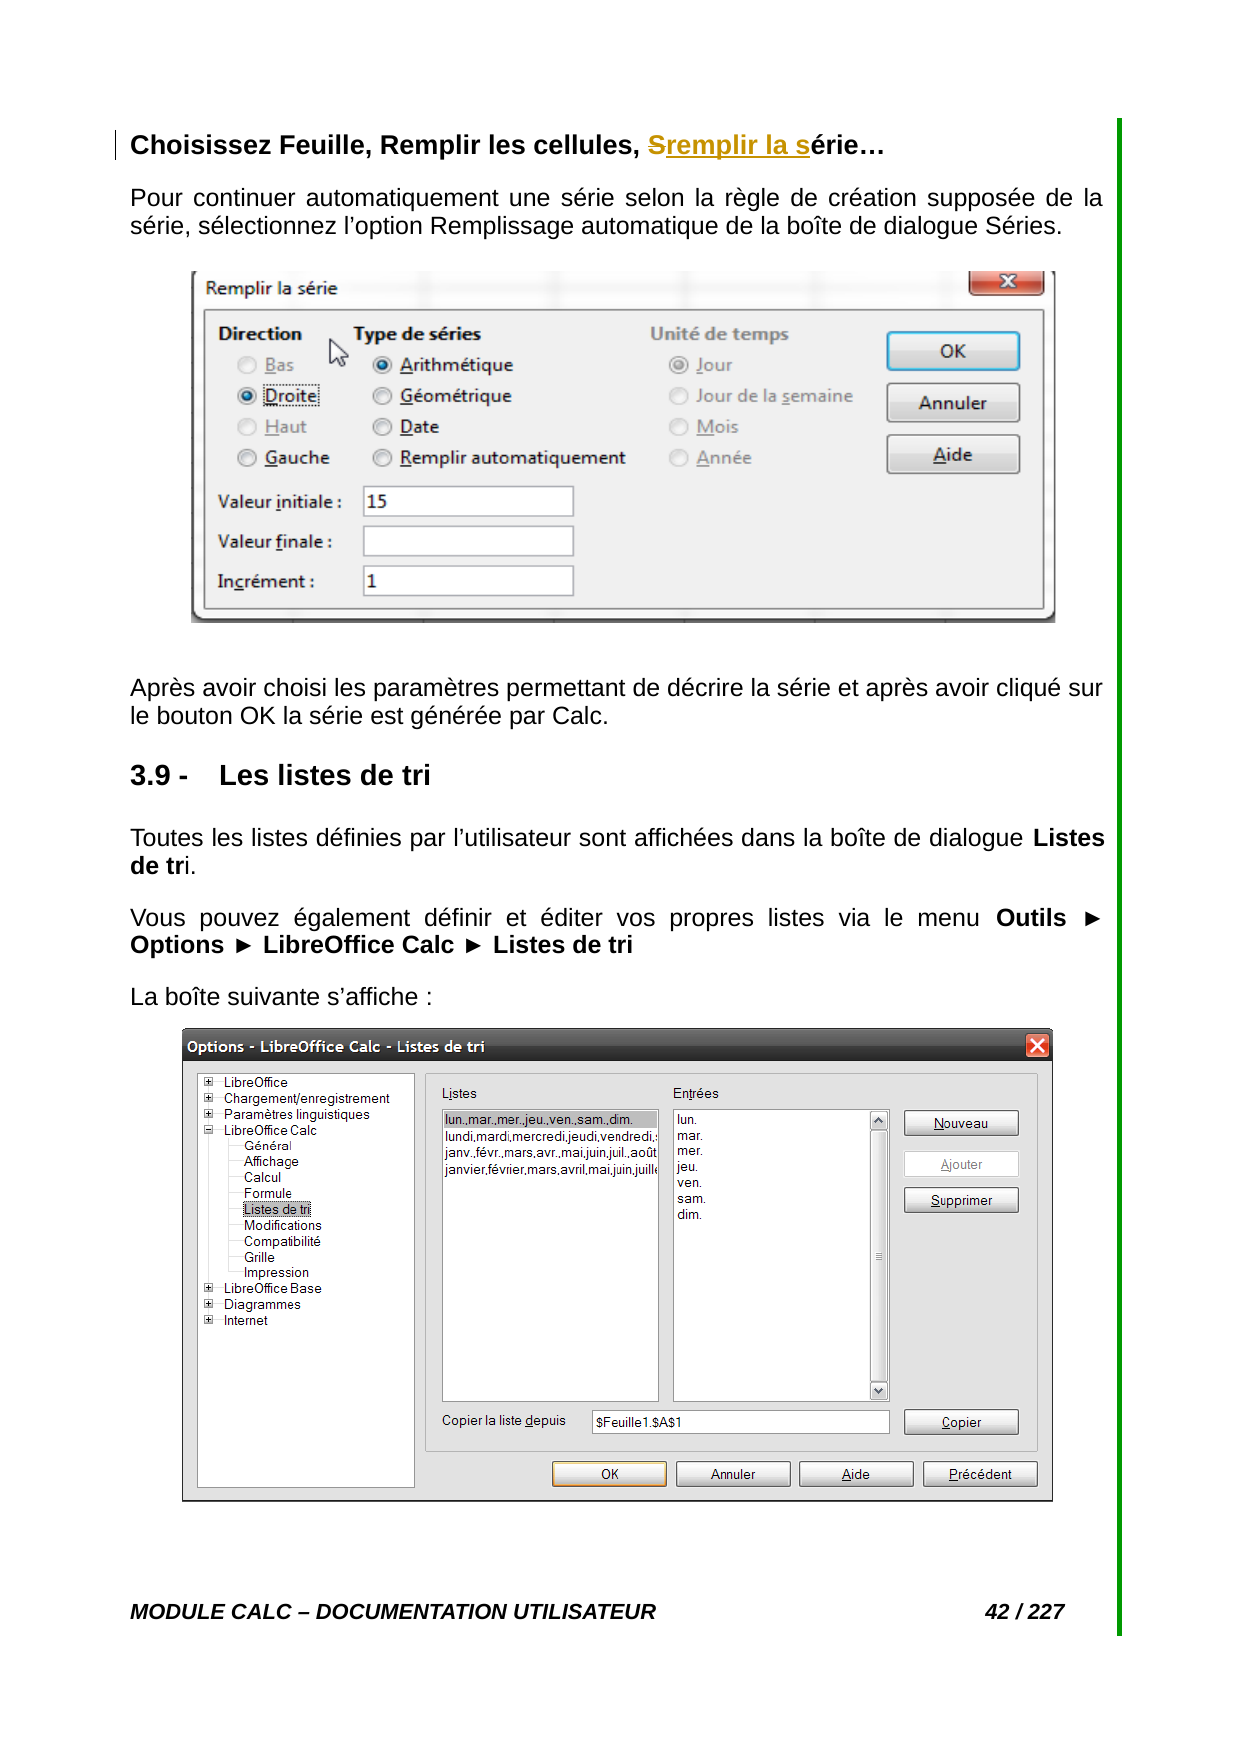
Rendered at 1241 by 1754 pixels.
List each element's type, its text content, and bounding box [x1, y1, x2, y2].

text Après avoir choisi les paramètres permettant de décrire la série et après avoir cliqué sur le bouton OK la série est générée par Calc. [130, 674, 1105, 730]
text La boîte suivante s’affiche : [130, 983, 1105, 1011]
text Vous pouvez également définir et éditer vos propres listes via le menu Outils ► Options ► LibreOffice Calc ► Listes de tri [130, 903, 1105, 959]
text Pour continuer automatiquement une série selon la règle de création supposée de la série, sélectionnez l’option Remplissage automatique de la boîte de dialogue Séries. [130, 184, 1105, 240]
picture [182, 1028, 1053, 1502]
text Toutes les listes définies par l’utilisateur sont affichées dans la boîte de dialogue Listes de tri. [130, 824, 1105, 880]
picture [191, 271, 1056, 623]
subtitle Les listes de tri [130, 759, 1105, 792]
text Choisissez Feuille, Remplir les cellules, remplir la série… [130, 130, 1105, 160]
